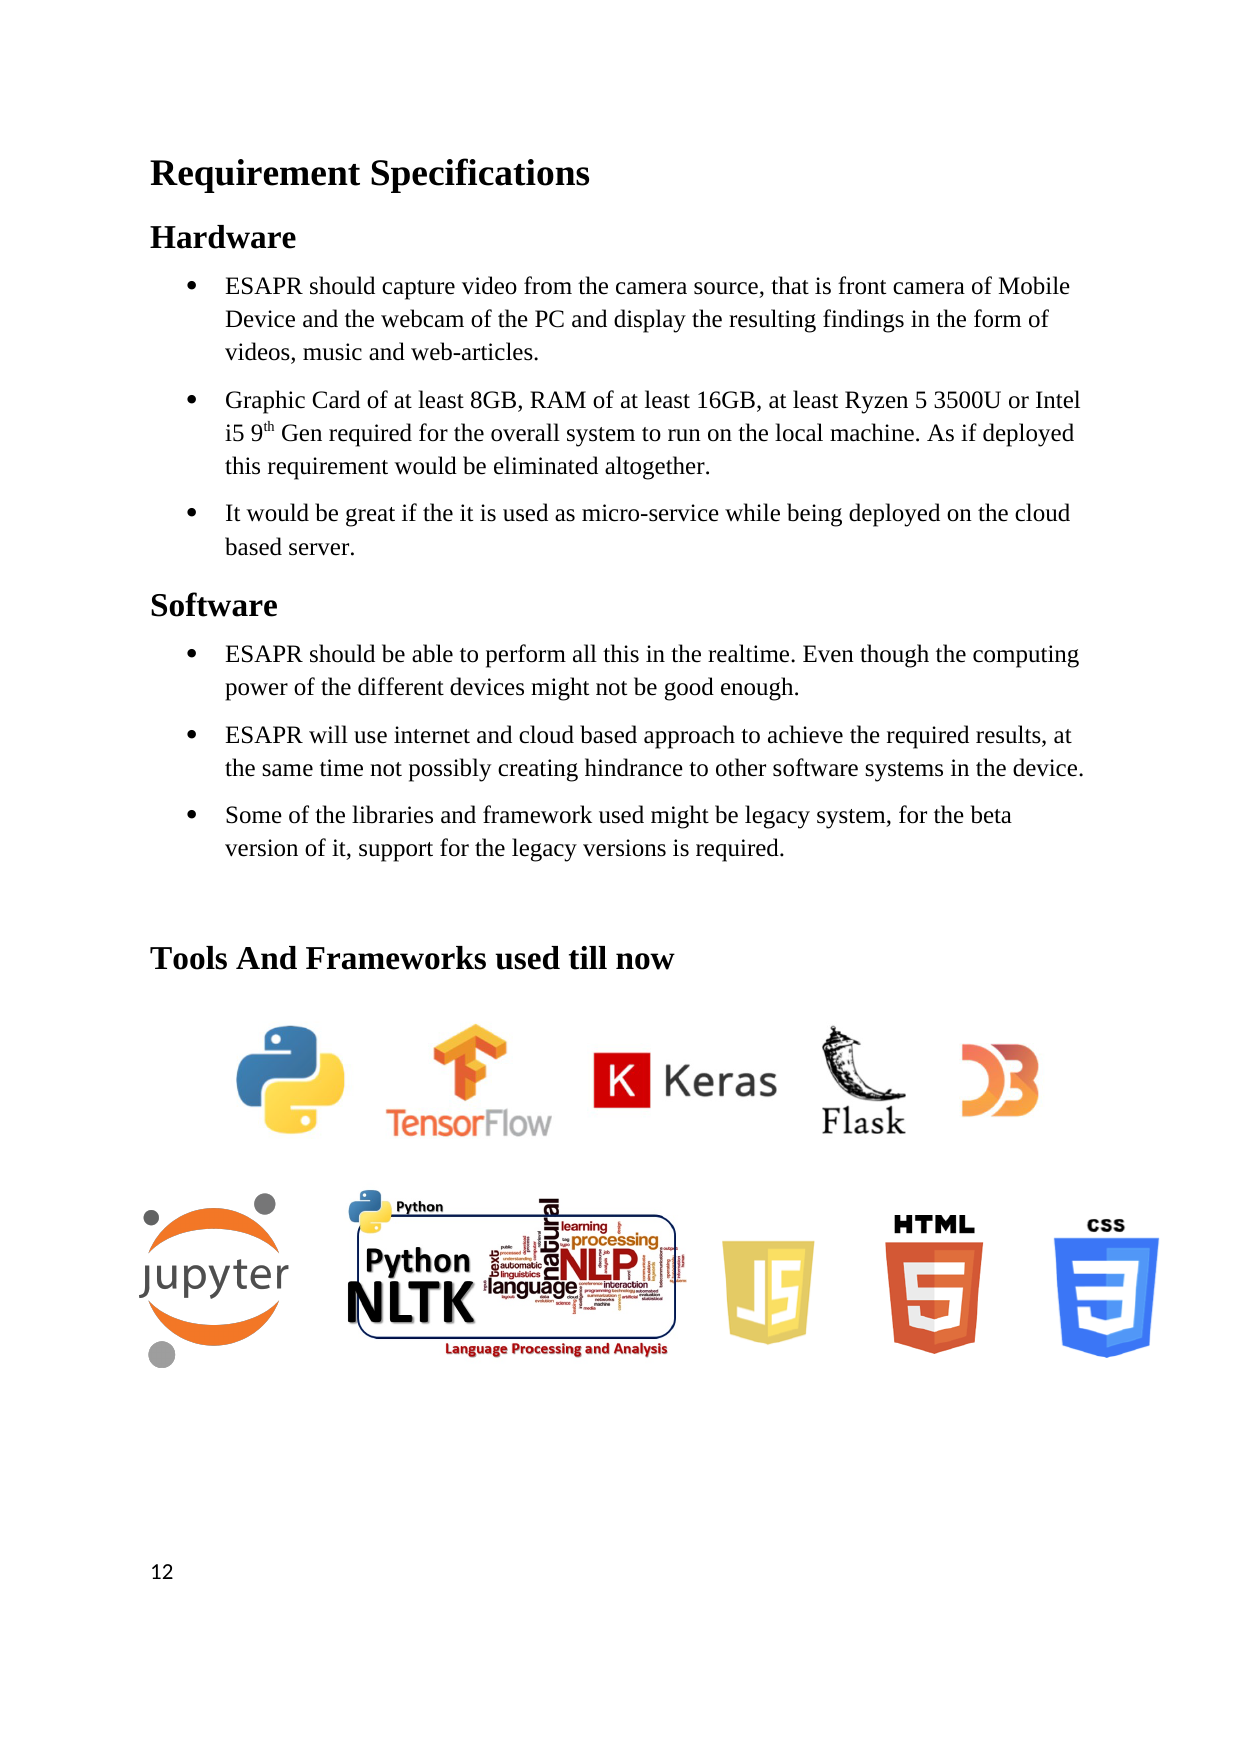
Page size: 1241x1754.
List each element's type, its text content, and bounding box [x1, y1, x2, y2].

list Some of the libraries and framework used might be legacy system, for the beta version of it, support for the legacy versions is required. [187, 801, 1090, 862]
list ESAPR will use internet and cloud based approach to achieve the required results, at the same time not possibly creating hindrance to other software systems in the device. [187, 720, 1090, 782]
picture [137, 1191, 290, 1369]
subtitle Software [150, 585, 1090, 624]
list ESAPR should capture video from the camera source, that is front camera of Mobile Device and the webcam of the PC and display the resulting findings in the form of videos, music and web-articles. [187, 271, 1090, 366]
subtitle Hardware [150, 217, 1090, 256]
subtitle Tools And Frameworks used till now [150, 938, 1090, 976]
list It would be great if the it is used as micro-service while being deployed on the cloud based server. [187, 498, 1090, 560]
list Graphic Card of at least 8GB, RAM of at least 16GB, at least Ryzen 5 3500U or Intel i5 9th Gen required for the overall system to run on the local machine. As if deployed this requirement would be eliminated altogether. [187, 385, 1090, 480]
picture [333, 1182, 687, 1373]
subtitle Requirement Specifications [150, 150, 1090, 193]
picture [1117, 1198, 1162, 1376]
picture [215, 989, 1046, 1164]
list ESAPR should be able to perform all this in the realtime. Even though the computing power of the different devices might not be good enough. [187, 639, 1090, 701]
